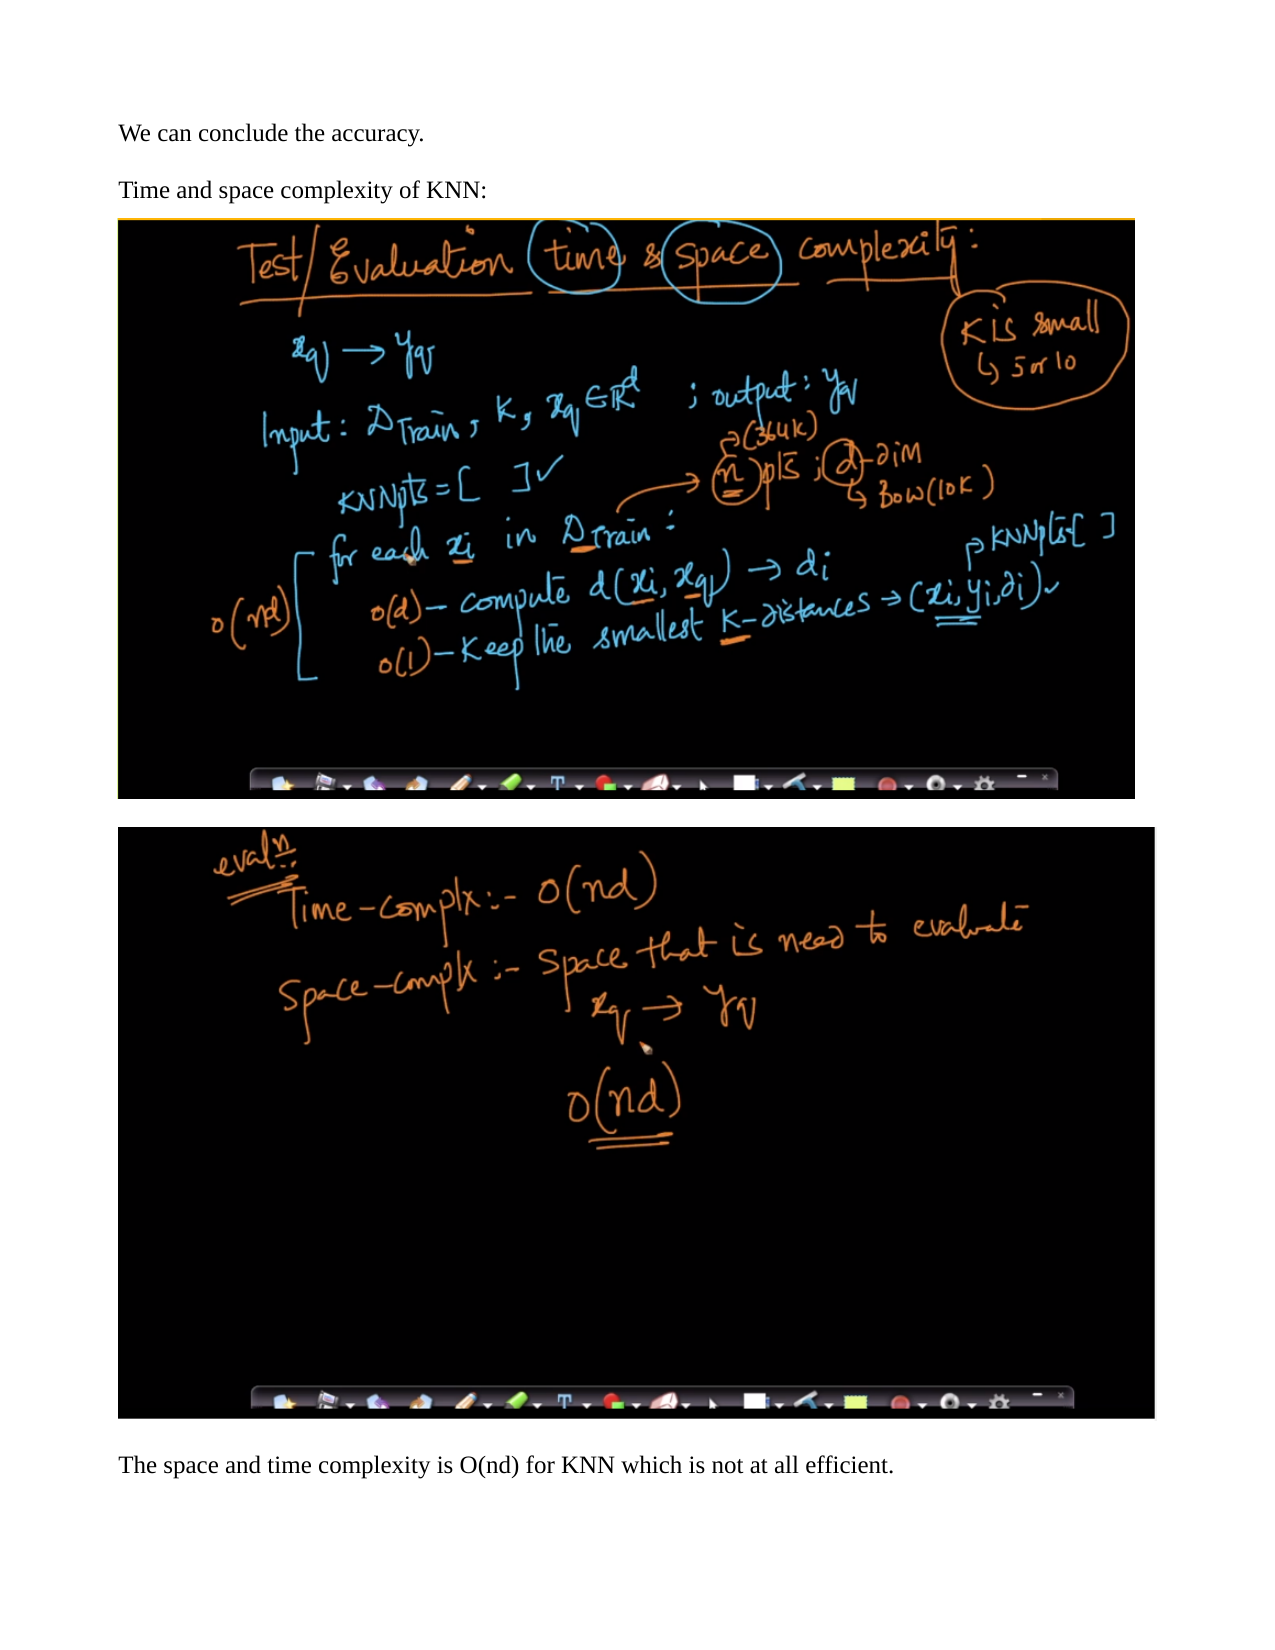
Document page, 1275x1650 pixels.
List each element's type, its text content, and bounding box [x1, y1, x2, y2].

picture [117, 218, 1135, 799]
text The space and time complexity is O(nd) for KNN which is not at all efficient. [118, 1450, 1157, 1478]
text Time and space complexity of KNN: [118, 176, 1157, 204]
picture [118, 827, 1157, 1421]
text We can conclude the accuracy. [118, 118, 1157, 147]
